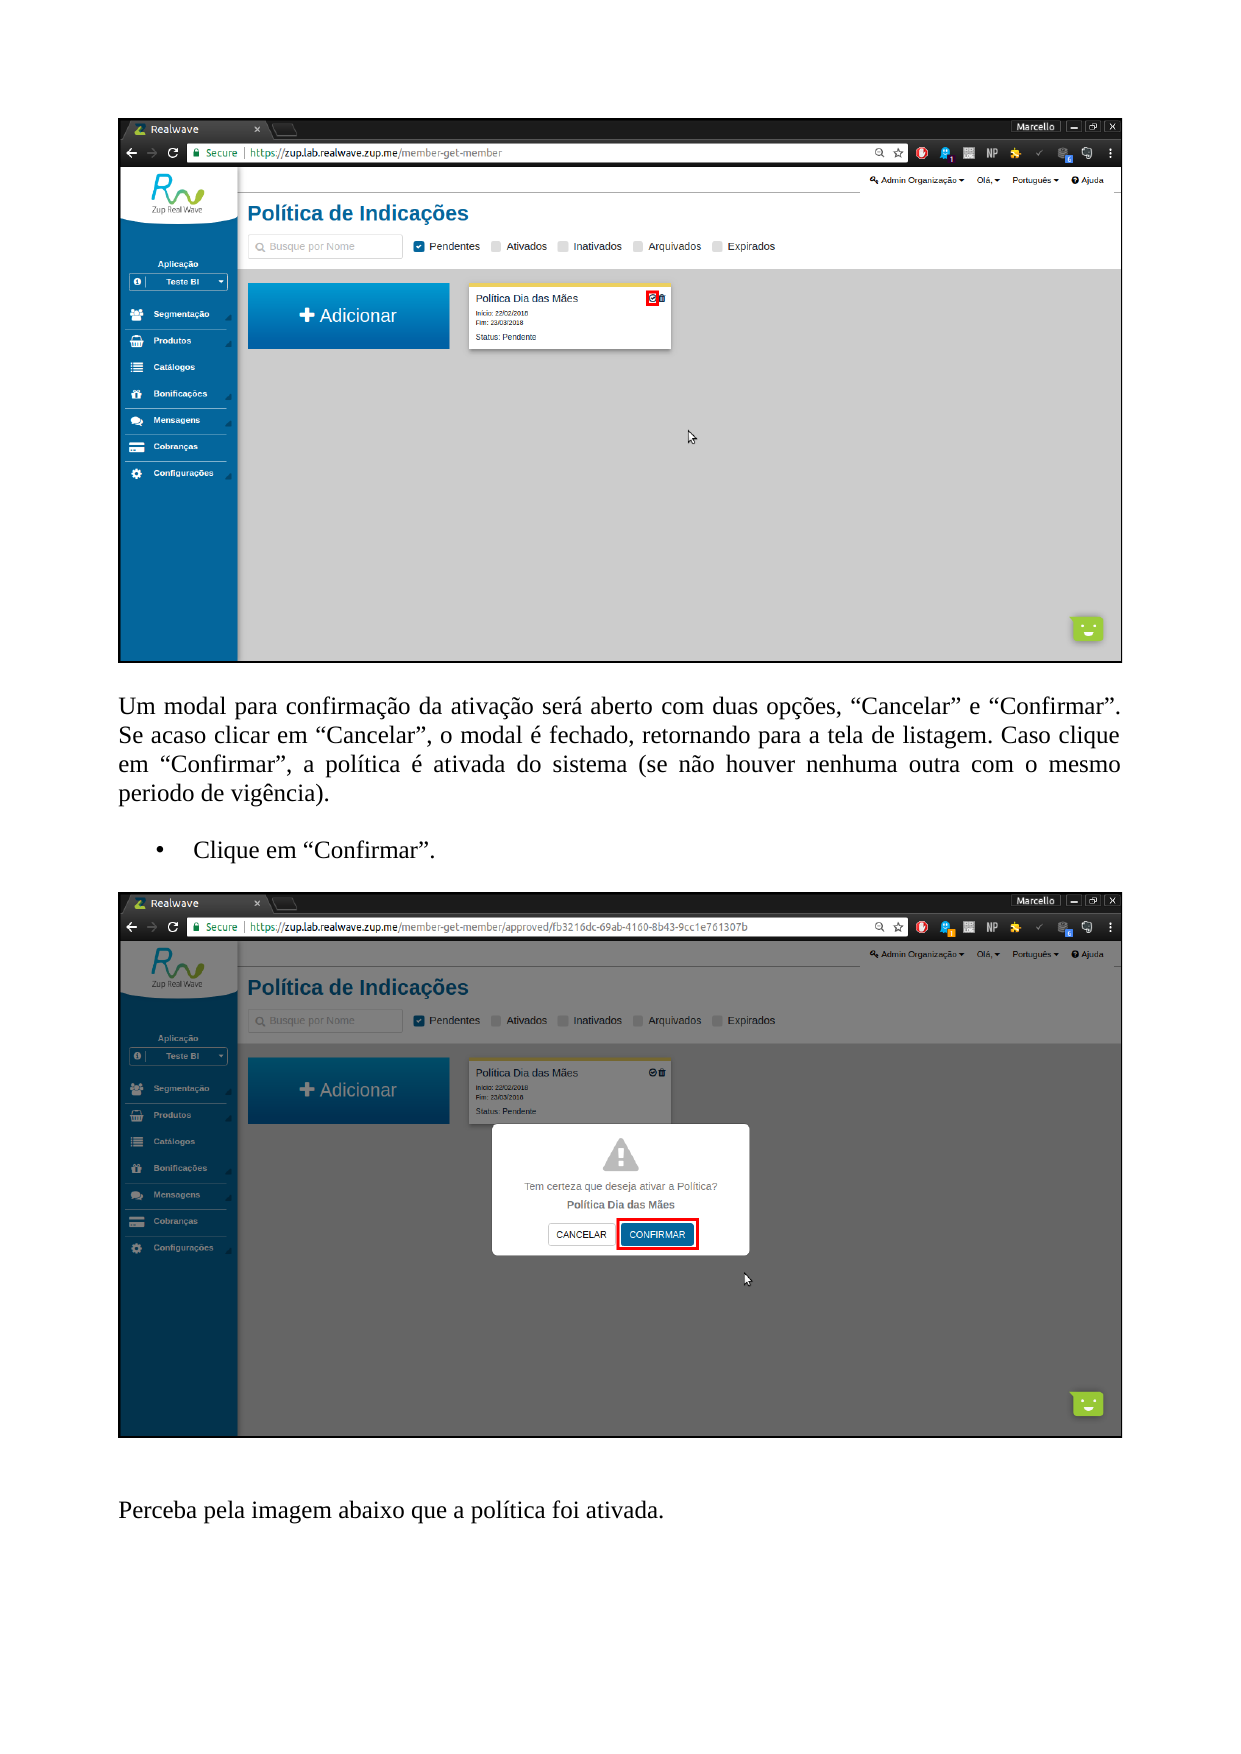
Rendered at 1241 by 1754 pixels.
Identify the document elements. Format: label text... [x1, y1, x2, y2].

picture [118, 118, 1123, 663]
picture [118, 892, 1123, 1438]
text Um modal para confirmação da ativação será aberto com duas opções, “Cancelar” e “Confirmar”. Se acaso clicar em “Cancelar”, o modal é fechado, retornando para a tela de listagem. Caso clique em “Confirmar”, a política é ativada do sistema (se não houver nenhuma outra com o mesmo periodo de vigência). [118, 691, 1122, 806]
list Clique em “Confirmar”. [156, 835, 1122, 864]
text Perceba pela imagem abaixo que a política foi ativada. [118, 1495, 1122, 1523]
